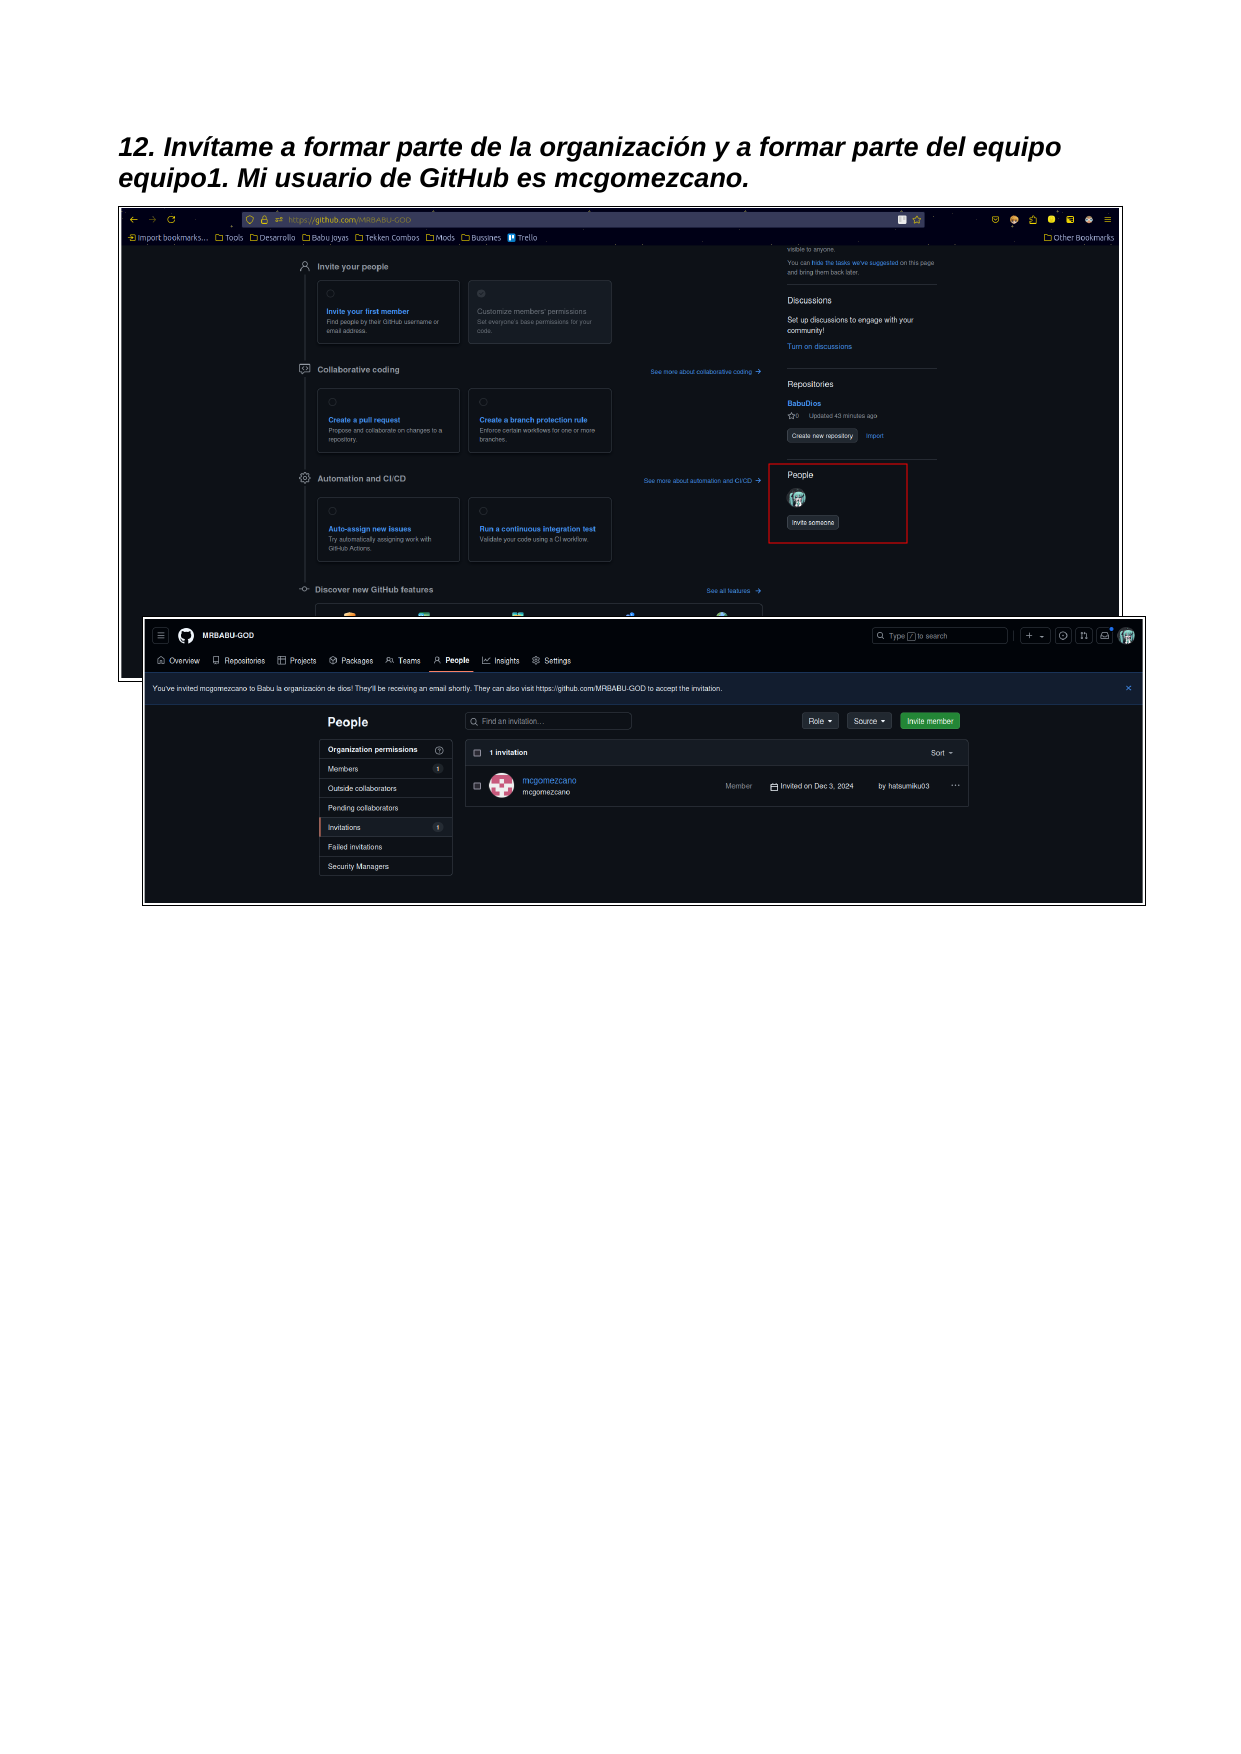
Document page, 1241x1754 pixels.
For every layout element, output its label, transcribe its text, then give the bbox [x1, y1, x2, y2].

subtitle 12. Invítame a formar parte de la organización y a formar parte del equipo equipo1. Mi usuario de GitHub es mcgomezcano. [118, 131, 1122, 193]
picture [144, 619, 1143, 903]
picture [121, 208, 1119, 678]
